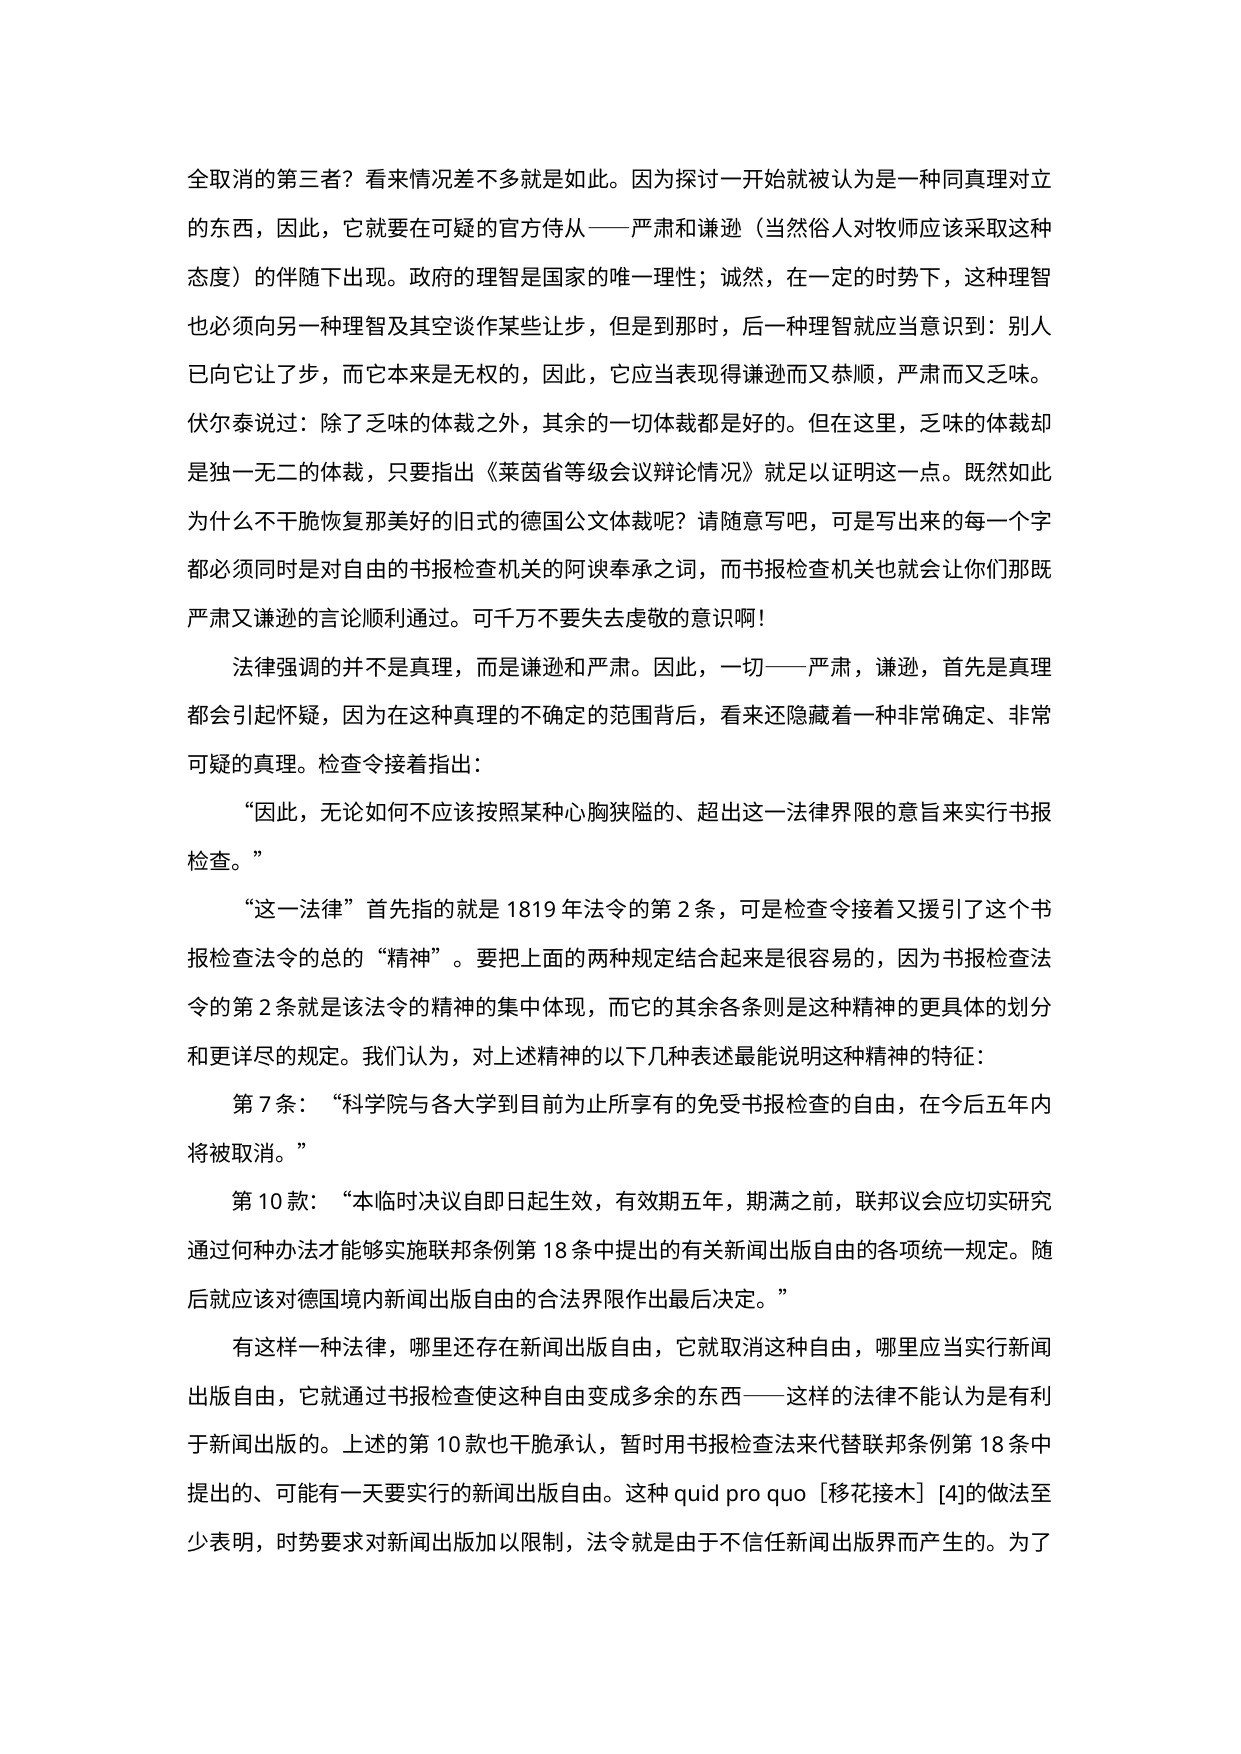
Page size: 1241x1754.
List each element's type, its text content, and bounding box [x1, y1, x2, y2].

text 第10款：“本临时决议自即日起生效，有效期五年，期满之前，联邦议会应切实研究通过何种办法才能够实施联邦条例第18条中提出的有关新闻出版自由的各项统一规定。随后就应该对德国境内新闻出版自由的合法界限作出最后决定。” [187, 1184, 1053, 1314]
text “因此，无论如何不应该按照某种心胸狭隘的、超出这一法律界限的意旨来实行书报检查。” [187, 795, 1053, 876]
text 第7条：“科学院与各大学到目前为止所享有的免受书报检查的自由，在今后五年内将被取消。” [187, 1087, 1053, 1168]
text “这一法律”首先指的就是1819年法令的第2条，可是检查令接着又援引了这个书报检查法令的总的“精神”。要把上面的两种规定结合起来是很容易的，因为书报检查法令的第2条就是该法令的精神的集中体现，而它的其余各条则是这种精神的更具体的划分和更详尽的规定。我们认为，对上述精神的以下几种表述最能说明这种精神的特征： [187, 892, 1053, 1071]
text 有这样一种法律，哪里还存在新闻出版自由，它就取消这种自由，哪里应当实行新闻出版自由，它就通过书报检查使这种自由变成多余的东西——这样的法律不能认为是有利于新闻出版的。上述的第10款也干脆承认，暂时用书报检查法来代替联邦条例第18条中提出的、可能有一天要实行的新闻出版自由。这种quid pro quo［移花接木］[4]的做法至少表明，时势要求对新闻出版加以限制，法令就是由于不信任新闻出版界而产生的。为了 [187, 1329, 1053, 1557]
text 也许不必去为这些玄妙的玩意儿伤脑筋？对真理是否干脆就应该这样去理解，即凡是政府的命令都是真理，而探讨只不过是一种既多余又麻烦的、可是由于礼节关系又不能完全取消的第三者？看来情况差不多就是如此。因为探讨一开始就被认为是一种同真理对立的东西，因此，它就要在可疑的官方侍从——严肃和谦逊（当然俗人对牧师应该采取这种态度）的伴随下出现。政府的理智是国家的唯一理性；诚然，在一定的时势下，这种理智也必须向另一种理智及其空谈作某些让步，但是到那时，后一种理智就应当意识到：别人已向它让了步，而它本来是无权的，因此，它应当表现得谦逊而又恭顺，严肃而又乏味。伏尔泰说过：除了乏味的体裁之外，其余的一切体裁都是好的。但在这里，乏味的体裁却是独一无二的体裁，只要指出《莱茵省等级会议辩论情况》就足以证明这一点。既然如此，为什么不干脆恢复那美好的旧式的德国公文体裁呢？请随意写吧，可是写出来的每一个字都必须同时是对自由的书报检查机关的阿谀奉承之词，而书报检查机关也就会让你们那既严肃又谦逊的言论顺利通过。可千万不要失去虔敬的意识啊！ [187, 162, 1053, 633]
text 法律强调的并不是真理，而是谦逊和严肃。因此，一切——严肃，谦逊，首先是真理，都会引起怀疑，因为在这种真理的不确定的范围背后，看来还隐藏着一种非常确定、非常可疑的真理。检查令接着指出： [187, 649, 1053, 779]
